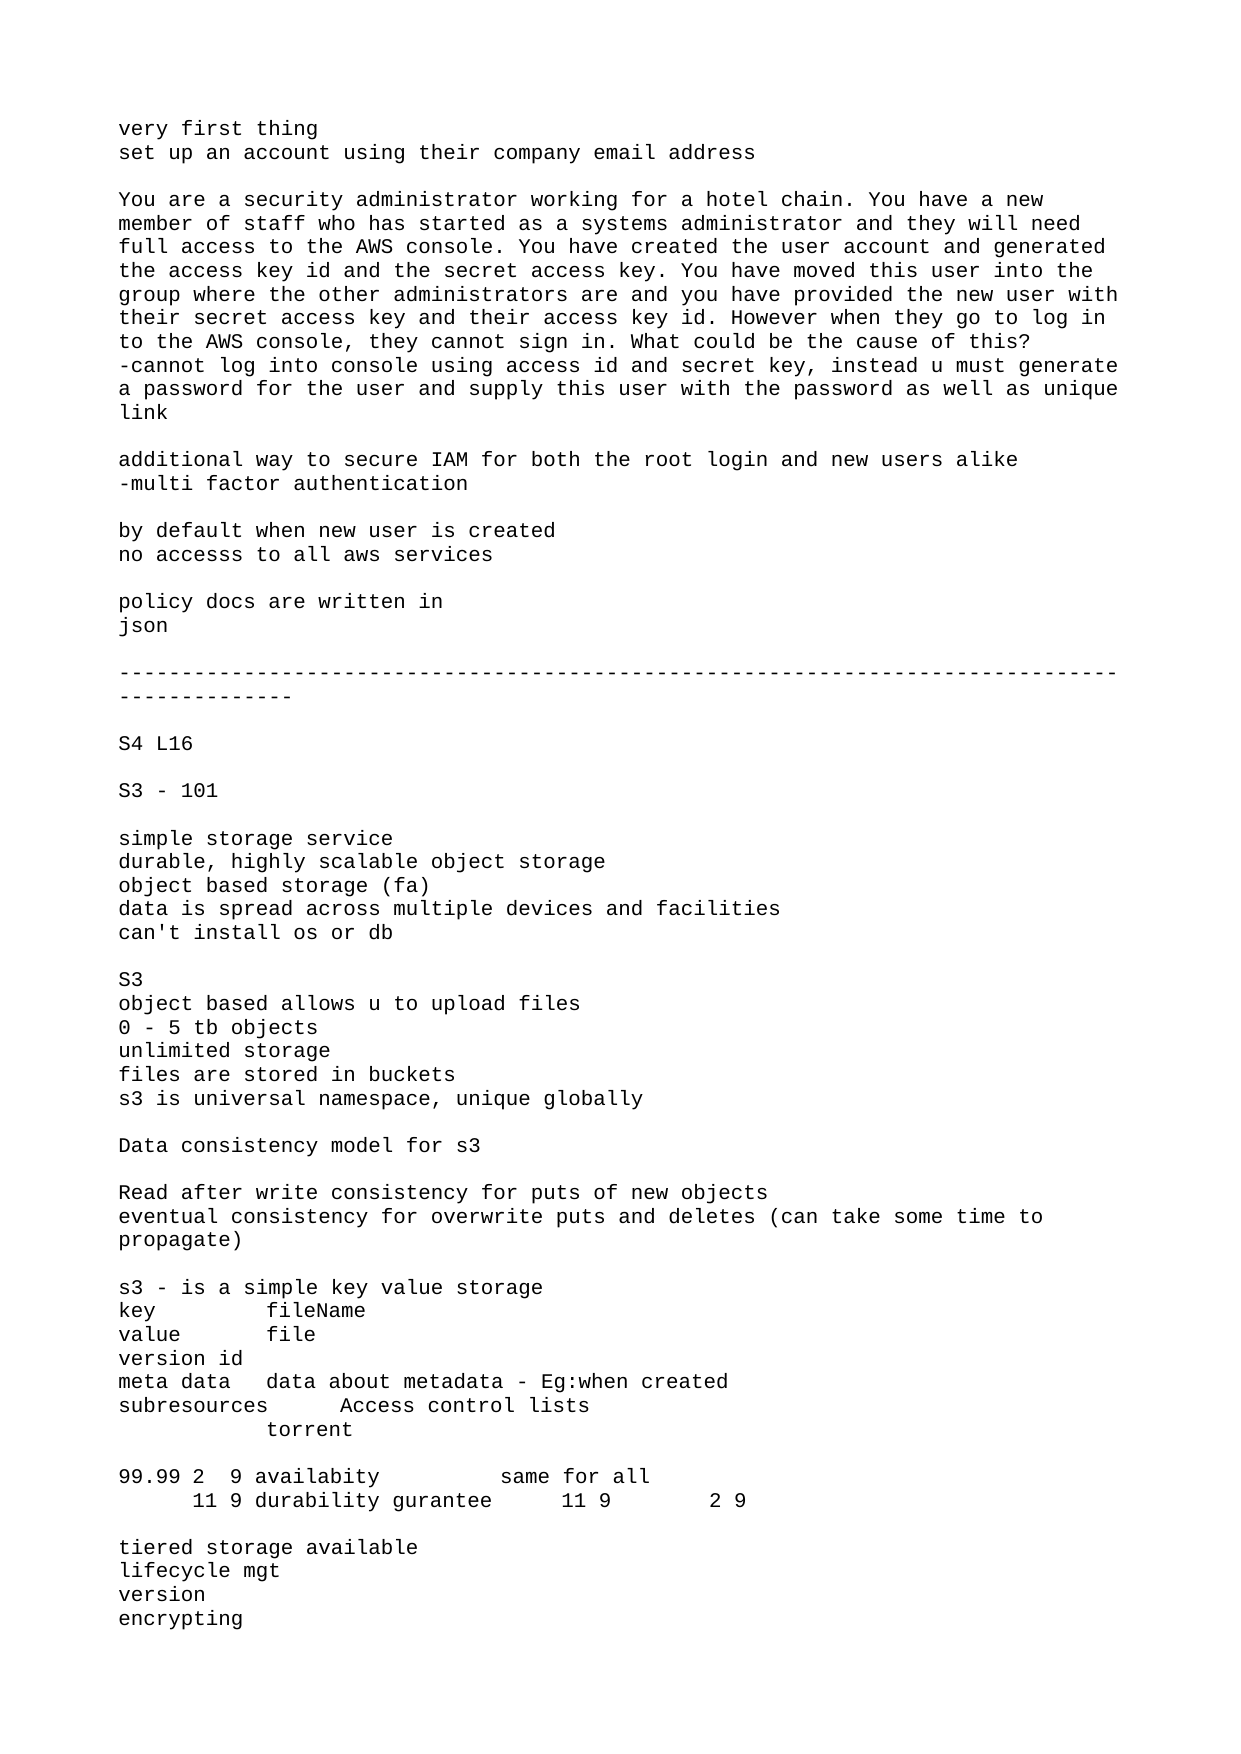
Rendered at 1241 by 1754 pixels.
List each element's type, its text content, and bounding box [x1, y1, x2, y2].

text s3 is universal namespace, unique globally [118, 1088, 1122, 1111]
text 99.99 2 9 availabity same for all [118, 1466, 1122, 1489]
text encrypting [118, 1608, 1122, 1631]
text -multi factor authentication [118, 473, 1122, 496]
text 0 - 5 tb objects [118, 1017, 1122, 1040]
text additional way to secure IAM for both the root login and new users alike [118, 449, 1122, 473]
text 11 9 durability gurantee 11 9 2 9 [118, 1489, 1122, 1513]
text -cannot log into console using access id and secret key, instead u must generate a password for the user and supply this user with the password as well as unique link [118, 354, 1122, 426]
text lifecycle mgt [118, 1561, 1122, 1584]
text torrent [118, 1419, 1122, 1442]
text S4 L16 [118, 733, 1122, 757]
text value file [118, 1324, 1122, 1348]
text eventual consistency for overwrite puts and deletes (can take some time to propagate) [118, 1206, 1122, 1253]
text policy docs are written in [118, 591, 1122, 615]
text object based storage (fa) [118, 875, 1122, 898]
text subresources Access control lists [118, 1395, 1122, 1419]
text can't install os or db [118, 922, 1122, 946]
text very first thing [118, 118, 1122, 142]
text Read after write consistency for puts of new objects [118, 1182, 1122, 1206]
text simple storage service [118, 827, 1122, 851]
text Data consistency model for s3 [118, 1135, 1122, 1158]
text You are a security administrator working for a hotel chain. You have a new member of staff who has started as a systems administrator and they will need full access to the AWS console. You have created the user account and generated the access key id and the secret access key. You have moved this user into the group where the other administrators are and you have provided the new user with their secret access key and their access key id. However when they go to log in to the AWS console, they cannot sign in. What could be the cause of this? [118, 189, 1122, 354]
text unlimited storage [118, 1040, 1122, 1064]
text set up an account using their company email address [118, 142, 1122, 165]
text data is spread across multiple devices and facilities [118, 898, 1122, 922]
text meta data data about metadata - Eg:when created [118, 1371, 1122, 1395]
text json [118, 615, 1122, 638]
text version id [118, 1348, 1122, 1371]
text by default when new user is created [118, 520, 1122, 544]
text no accesss to all aws services [118, 544, 1122, 567]
text files are stored in buckets [118, 1064, 1122, 1088]
text key fileName [118, 1300, 1122, 1324]
text S3 - 101 [118, 780, 1122, 804]
text durable, highly scalable object storage [118, 851, 1122, 875]
text tiered storage available [118, 1537, 1122, 1561]
text s3 - is a simple key value storage [118, 1277, 1122, 1300]
text version [118, 1584, 1122, 1608]
text S3 [118, 969, 1122, 993]
text ---------------------------------------------------------------------------------------------- [118, 662, 1122, 709]
text object based allows u to upload files [118, 993, 1122, 1017]
